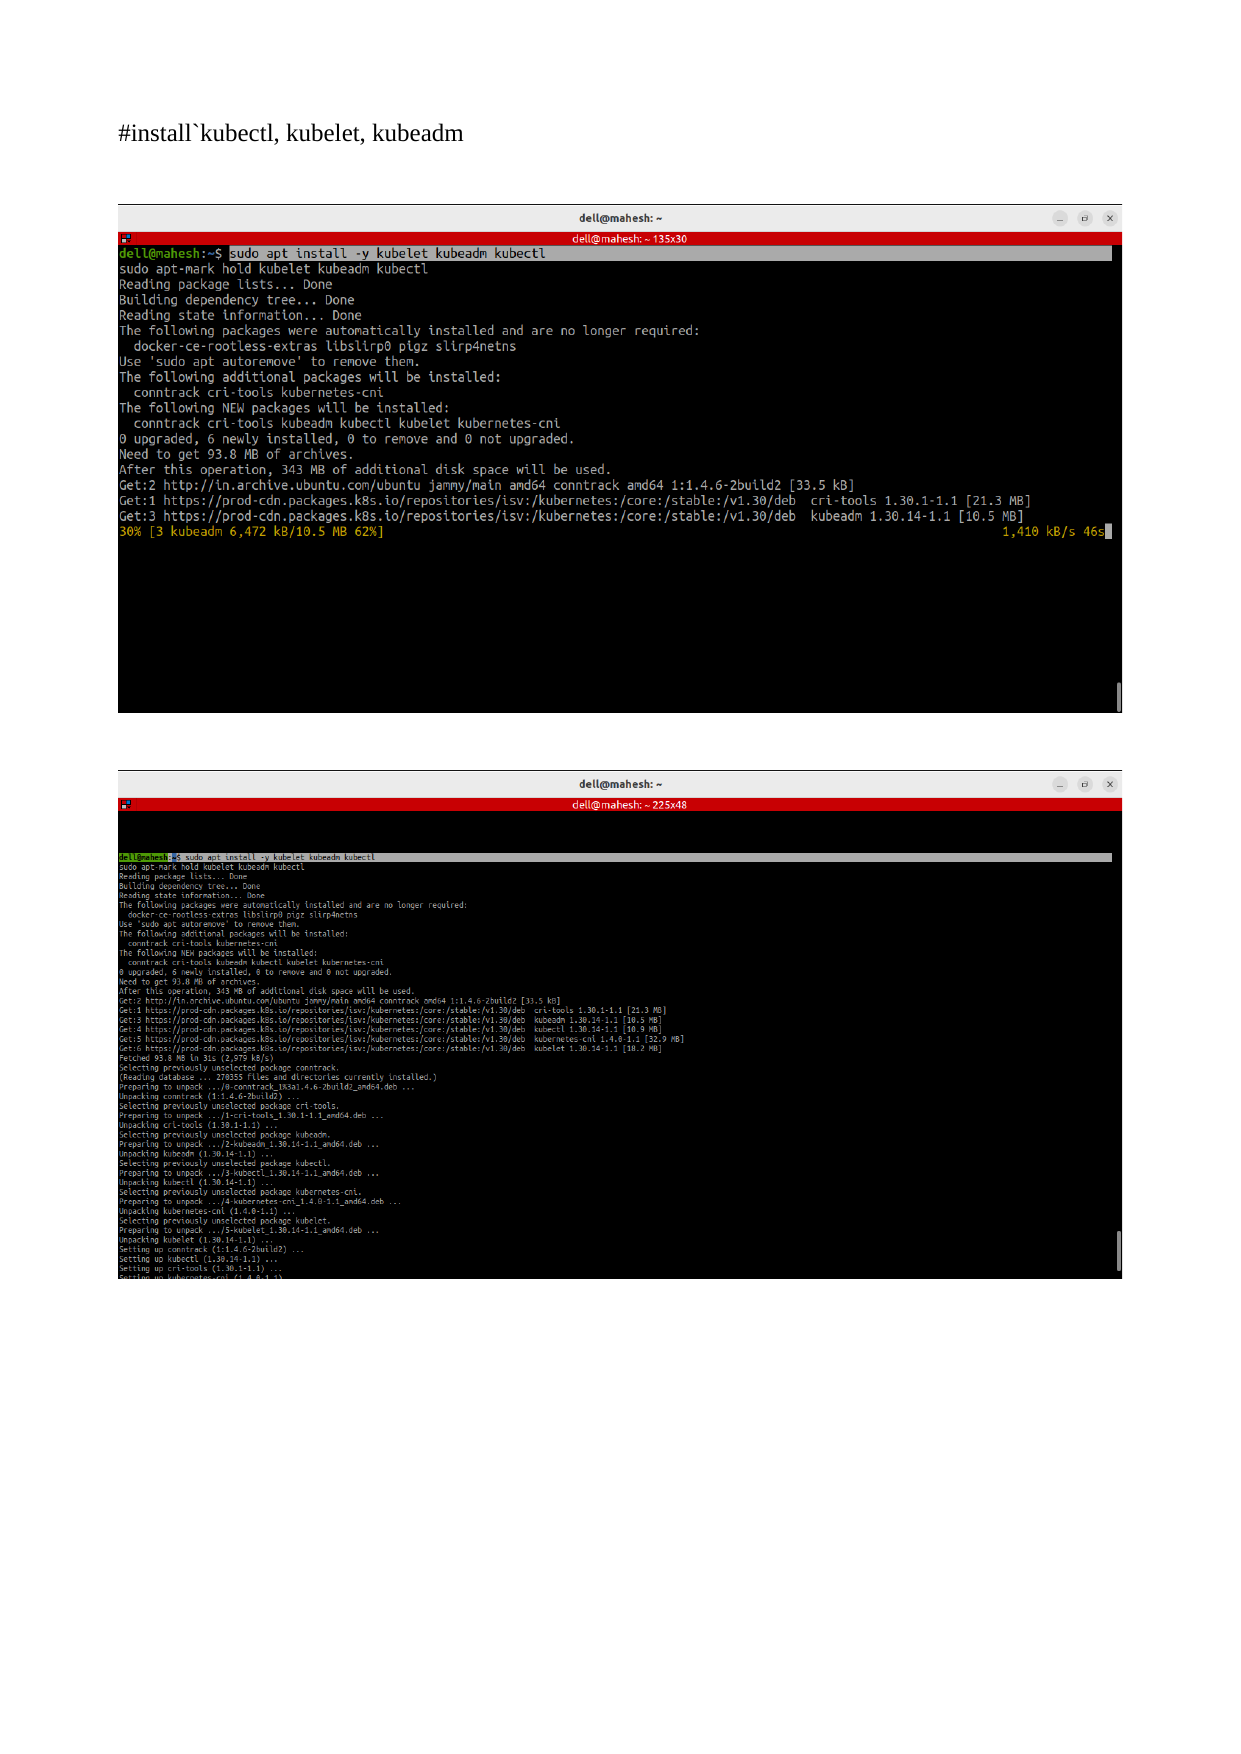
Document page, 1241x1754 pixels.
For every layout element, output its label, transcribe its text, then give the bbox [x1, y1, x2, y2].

picture [118, 770, 1123, 1279]
picture [118, 204, 1123, 713]
text #install`kubectl, kubelet, kubeadm [118, 118, 1122, 147]
